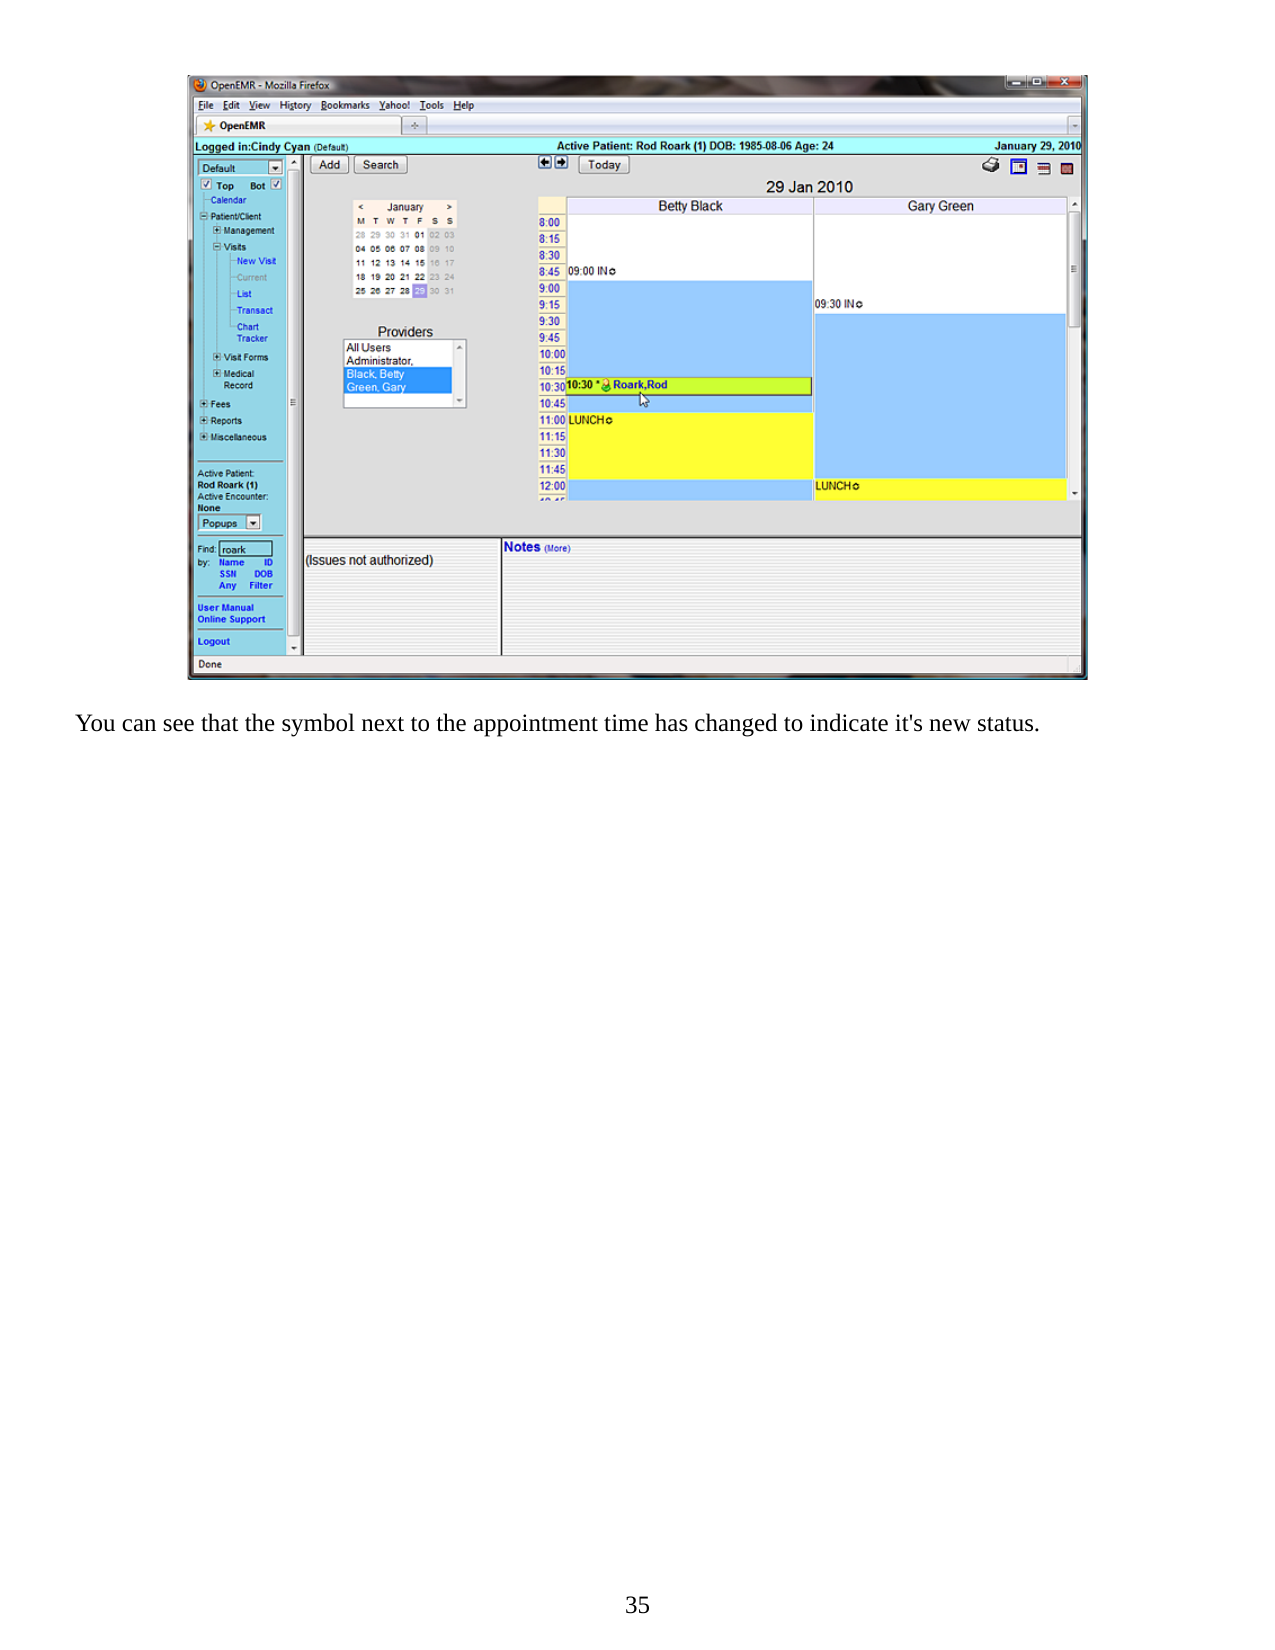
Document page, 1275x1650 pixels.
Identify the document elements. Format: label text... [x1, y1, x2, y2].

picture [187, 75, 1088, 680]
text You can see that the symbol next to the appointment time has changed to indicate it's new status. [75, 708, 1200, 737]
